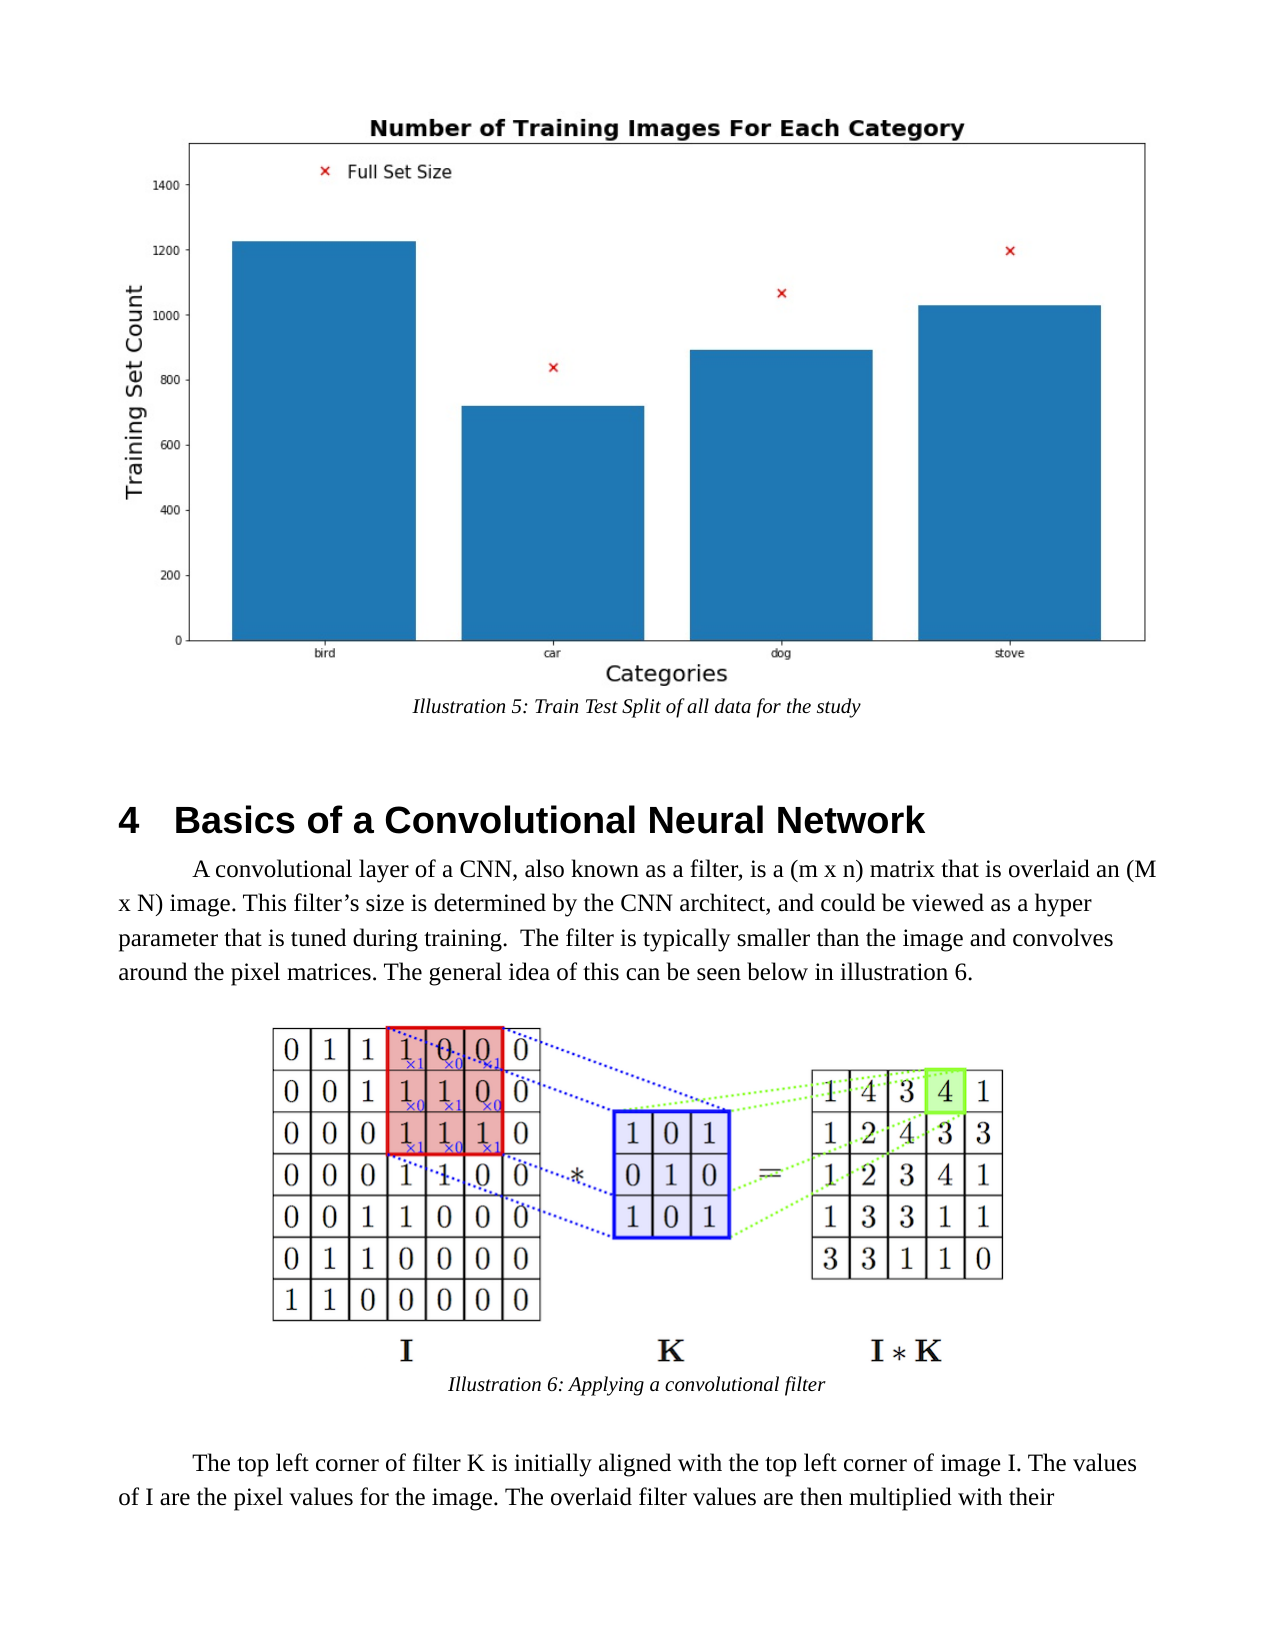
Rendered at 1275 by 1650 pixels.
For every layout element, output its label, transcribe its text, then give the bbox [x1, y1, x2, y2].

picture [118, 111, 1157, 694]
text Illustration 5: Train Test Split of all data for the study [118, 694, 1157, 718]
text A convolutional layer of a CNN, also known as a filter, is a (m x n) matrix that is overlaid an (M x N) image. This filter’s size is determined by the CNN architect, and could be viewed as a hyper parameter that is tuned during training. The filter is typically smaller than the image and convolves around the pixel matrices. The general idea of this can be seen below in illustration 6. [118, 854, 1157, 986]
picture [262, 1018, 1013, 1372]
text Illustration 6: Applying a convolutional filter [262, 1372, 1013, 1396]
subtitle Basics of a Convolutional Neural Network [118, 797, 1157, 841]
text The top left corner of filter K is initially aligned with the top left corner of image I. The values of I are the pixel values for the image. The overlaid filter values are then multiplied with their [118, 1448, 1157, 1511]
